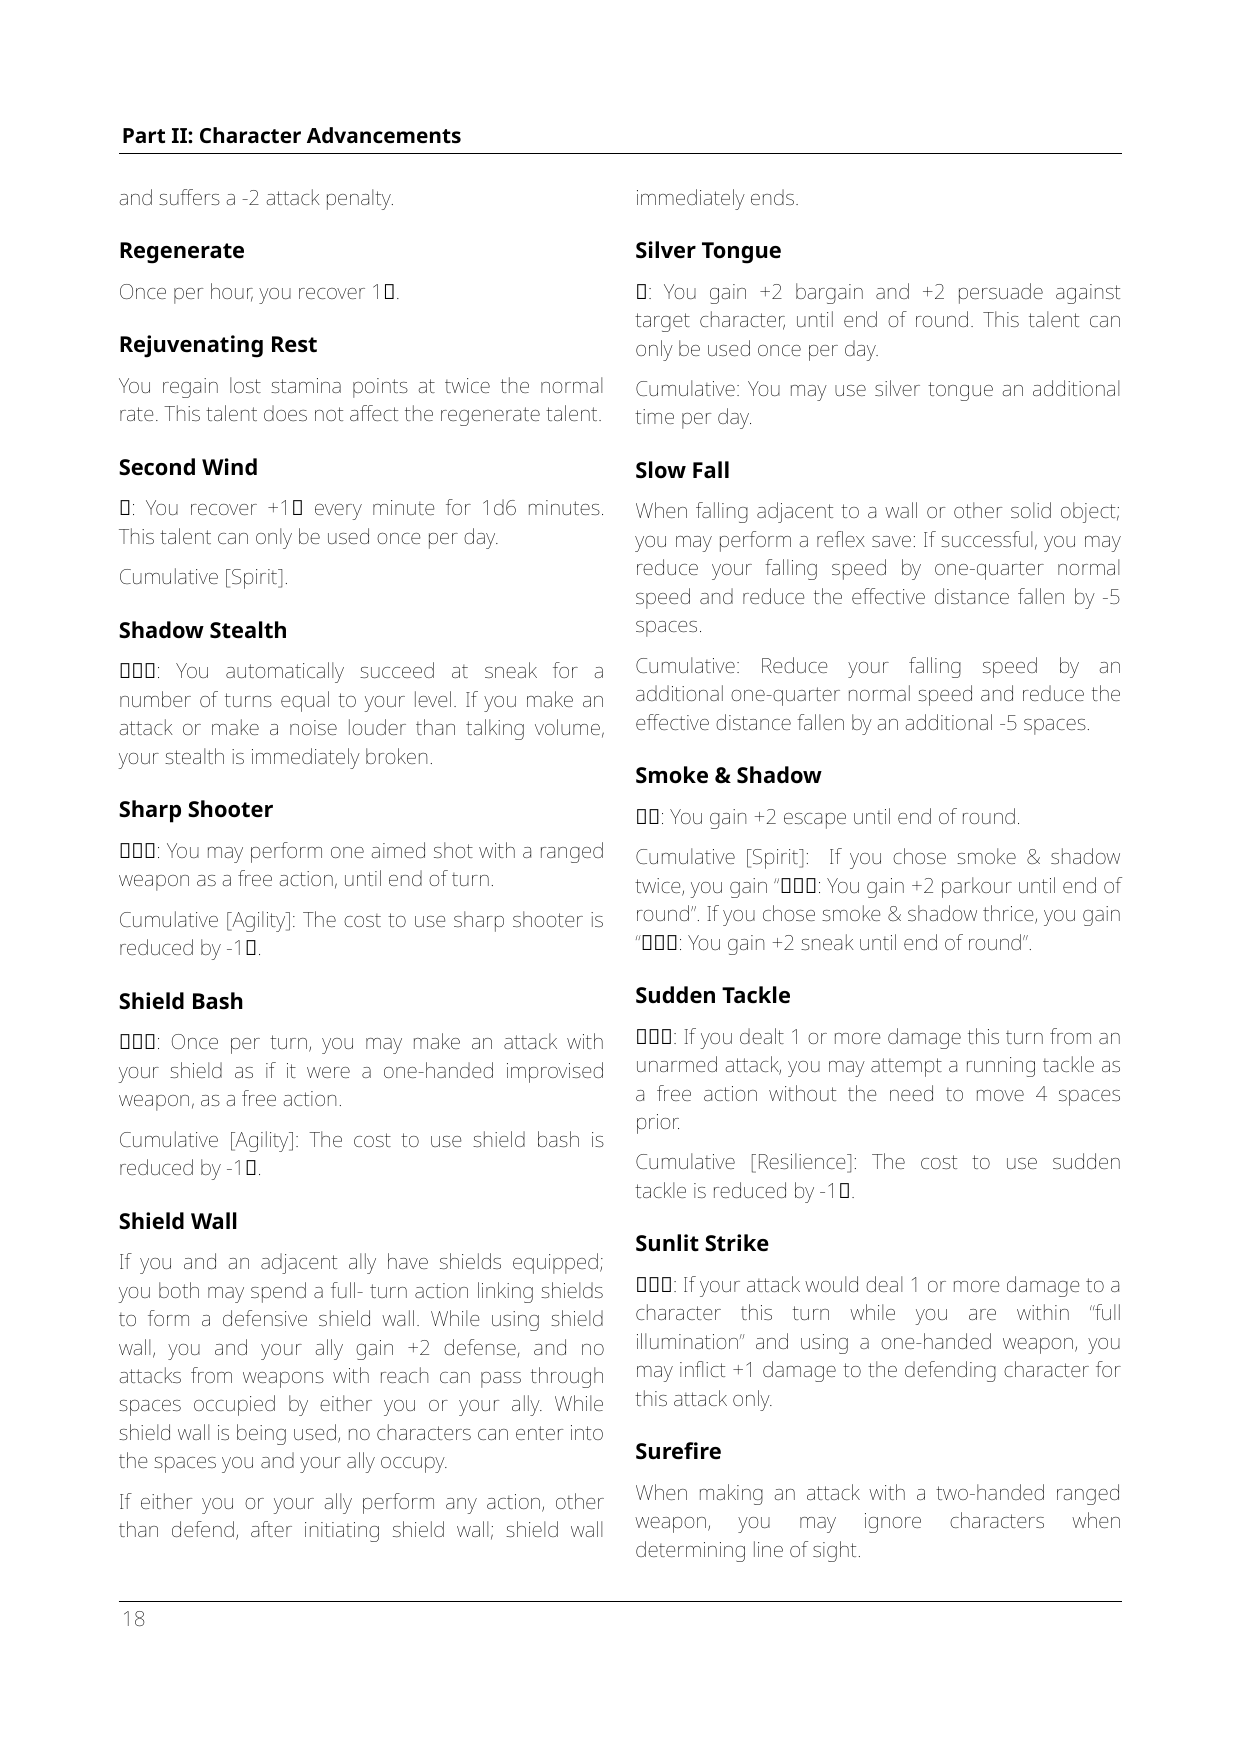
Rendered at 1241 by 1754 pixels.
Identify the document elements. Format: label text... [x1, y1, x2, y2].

text If you and an adjacent ally have shields equipped; you both may spend a full- turn action linking shields to form a defensive shield wall. While using shield wall, you and your ally gain +2 defense, and no attacks from weapons with reach can pass through spaces occupied by either you or your ally. While shield wall is being used, no characters can enter into the spaces you and your ally occupy. [118, 1247, 605, 1475]
text Rejuvenating Rest [118, 329, 605, 359]
text Sudden Tackle [635, 980, 1122, 1010]
text Second Wind [118, 452, 605, 482]
text Once per hour, you recover 1. [118, 277, 605, 305]
text Slow Fall [635, 455, 1122, 485]
text Sharp Shooter [118, 794, 605, 824]
text When falling adjacent to a wall or other solid object; you may perform a reflex save: If successful, you may reduce your falling speed by one-quarter normal speed and reduce the effective distance fallen by -5 spaces. [635, 497, 1122, 639]
text Silver Tongue [635, 235, 1122, 265]
text You regain lost stamina points at twice the normal rate. This talent does not affect the regenerate talent. [118, 371, 605, 428]
text : Once per turn, you may make an attack with your shield as if it were a one-handed improvised weapon, as a free action. [118, 1027, 605, 1113]
text : You recover +1 every minute for 1d6 minutes. This talent can only be used once per day. [118, 493, 605, 550]
text Surefire [635, 1436, 1122, 1466]
text Cumulative [Resilience]: The cost to use sudden tackle is reduced by -1. [635, 1147, 1122, 1204]
text Shield Bash [118, 986, 605, 1016]
text If either you or your ally perform any action, other than defend, after initiating shield wall; shield wall [118, 1487, 605, 1544]
text : You gain +2 escape until end of round. [635, 802, 1122, 830]
text Shield Wall [118, 1206, 605, 1235]
text Shadow Stealth [118, 615, 605, 644]
text : If you dealt 1 or more damage this turn from an unarmed attack, you may attempt a running tackle as a free action without the need to move 4 spaces prior. [635, 1022, 1122, 1136]
text Cumulative [Spirit]. [118, 562, 605, 591]
text Cumulative: Reduce your falling speed by an additional one-quarter normal speed and reduce the effective distance fallen by an additional -5 spaces. [635, 651, 1122, 736]
text Cumulative [Agility]: The cost to use shield bash is reduced by -1. [118, 1125, 605, 1182]
text Cumulative [Agility]: The cost to use sharp shooter is reduced by -1. [118, 905, 605, 962]
text Regenerate [118, 235, 605, 265]
text : You may perform one aimed shot with a ranged weapon as a free action, until end of turn. [118, 836, 605, 893]
text : You gain +2 bargain and +2 persuade against target character, until end of round. This talent can only be used once per day. [635, 277, 1122, 362]
text Sunlit Strike [635, 1228, 1122, 1258]
text Smoke & Shadow [635, 760, 1122, 790]
text Cumulative [Spirit]: If you chose smoke & shadow twice, you gain “: You gain +2 parkour until end of round”. If you chose smoke & shadow thrice, you gain “: You gain +2 sneak until end of round”. [635, 842, 1122, 956]
text and suffers a -2 attack penalty. [118, 183, 605, 211]
text immediately ends. [635, 183, 1122, 211]
text When making an attack with a two-handed ranged weapon, you may ignore characters when determining line of sight. [635, 1478, 1122, 1563]
text : You automatically succeed at sneak for a number of turns equal to your level. If you make an attack or make a noise louder than talking volume, your stealth is immediately broken. [118, 657, 605, 770]
text Cumulative: You may use silver tongue an additional time per day. [635, 374, 1122, 431]
text : If your attack would deal 1 or more damage to a character this turn while you are within “full illumination” and using a one-handed weapon, you may inflict +1 damage to the defending character for this attack only. [635, 1270, 1122, 1412]
